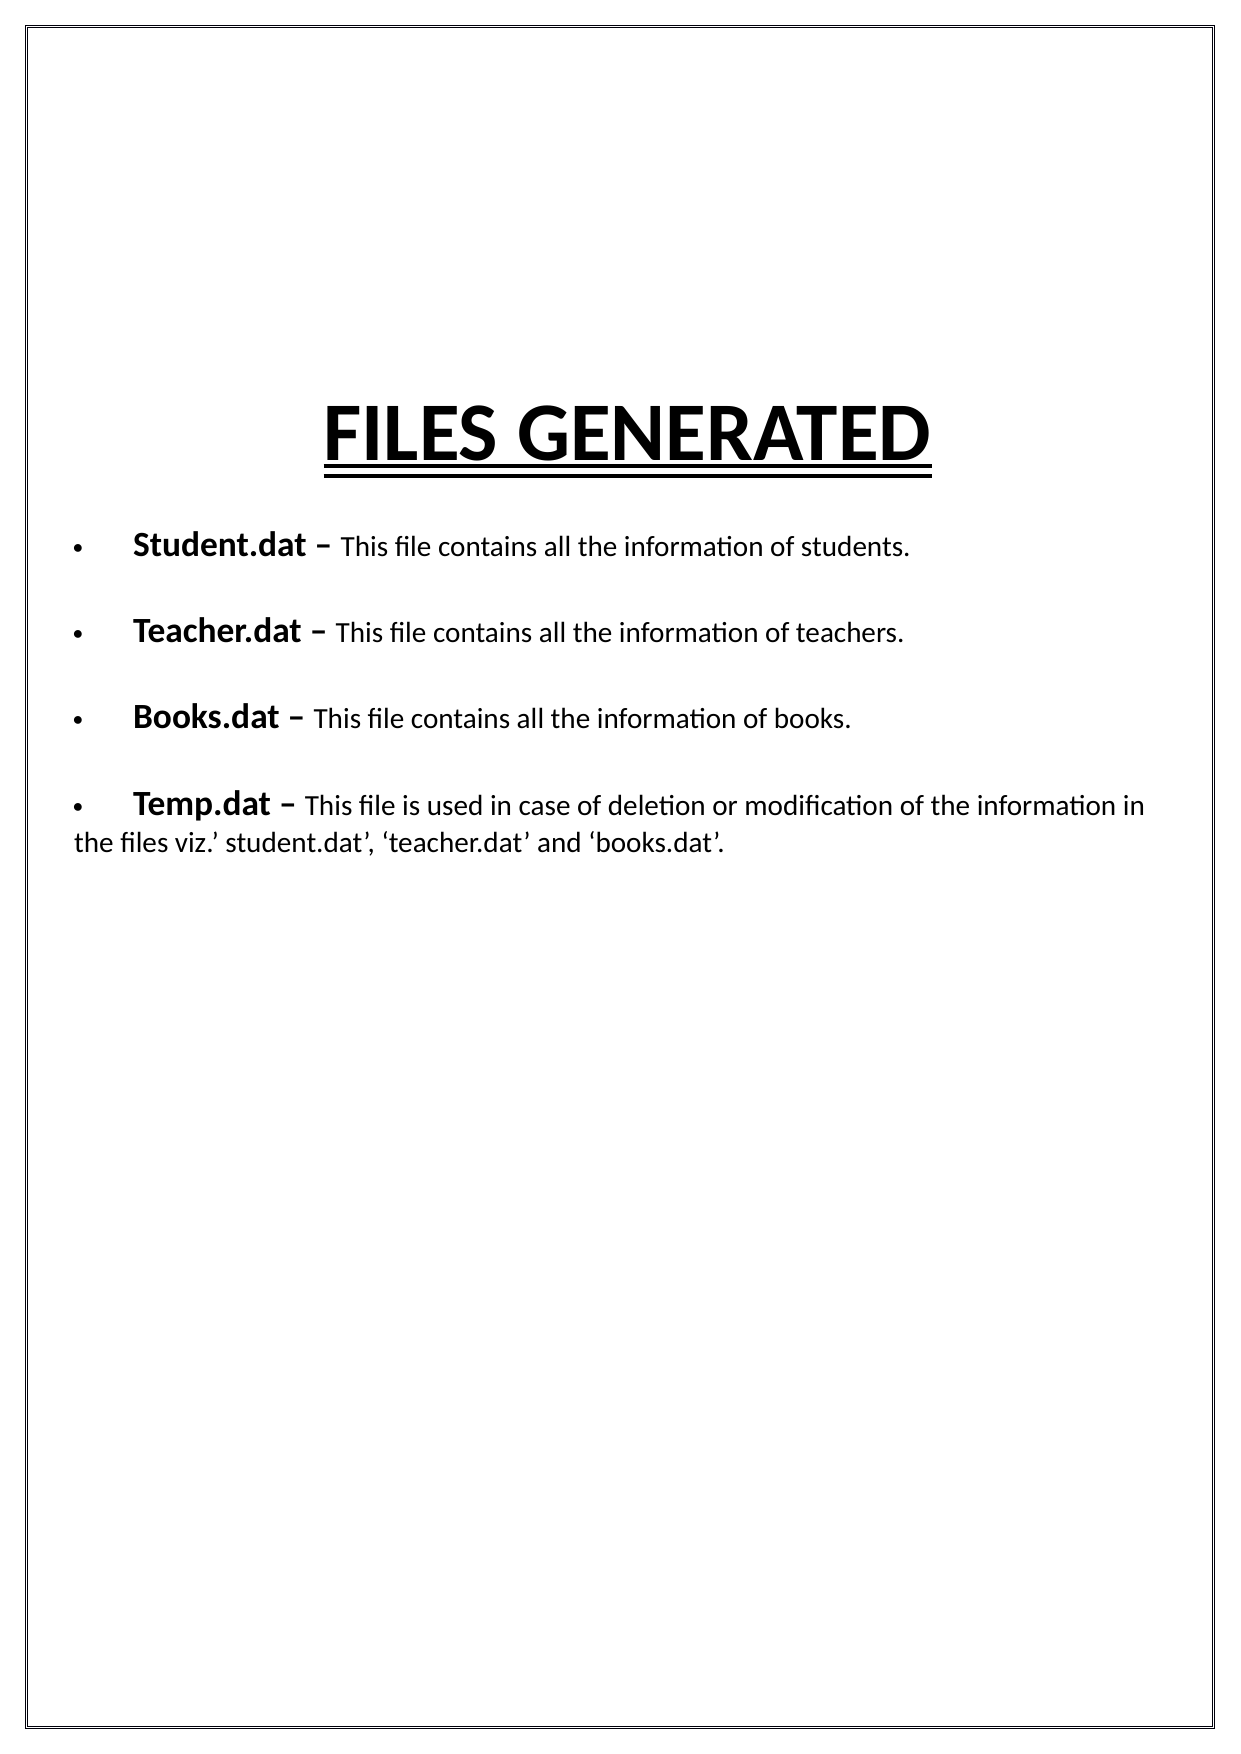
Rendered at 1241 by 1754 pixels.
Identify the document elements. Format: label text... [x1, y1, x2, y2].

list Books.dat – This file contains all the information of books. [74, 694, 1181, 738]
list Teacher.dat – This file contains all the information of teachers. [74, 608, 1181, 651]
list Temp.dat – This file is used in case of deletion or modification of the information in the files viz.’ student.dat’, ‘teacher.dat’ and ‘books.dat’. [74, 781, 1181, 860]
text FILES GENERATED [74, 379, 1181, 481]
list Student.dat – This file contains all the information of students. [74, 522, 1181, 565]
